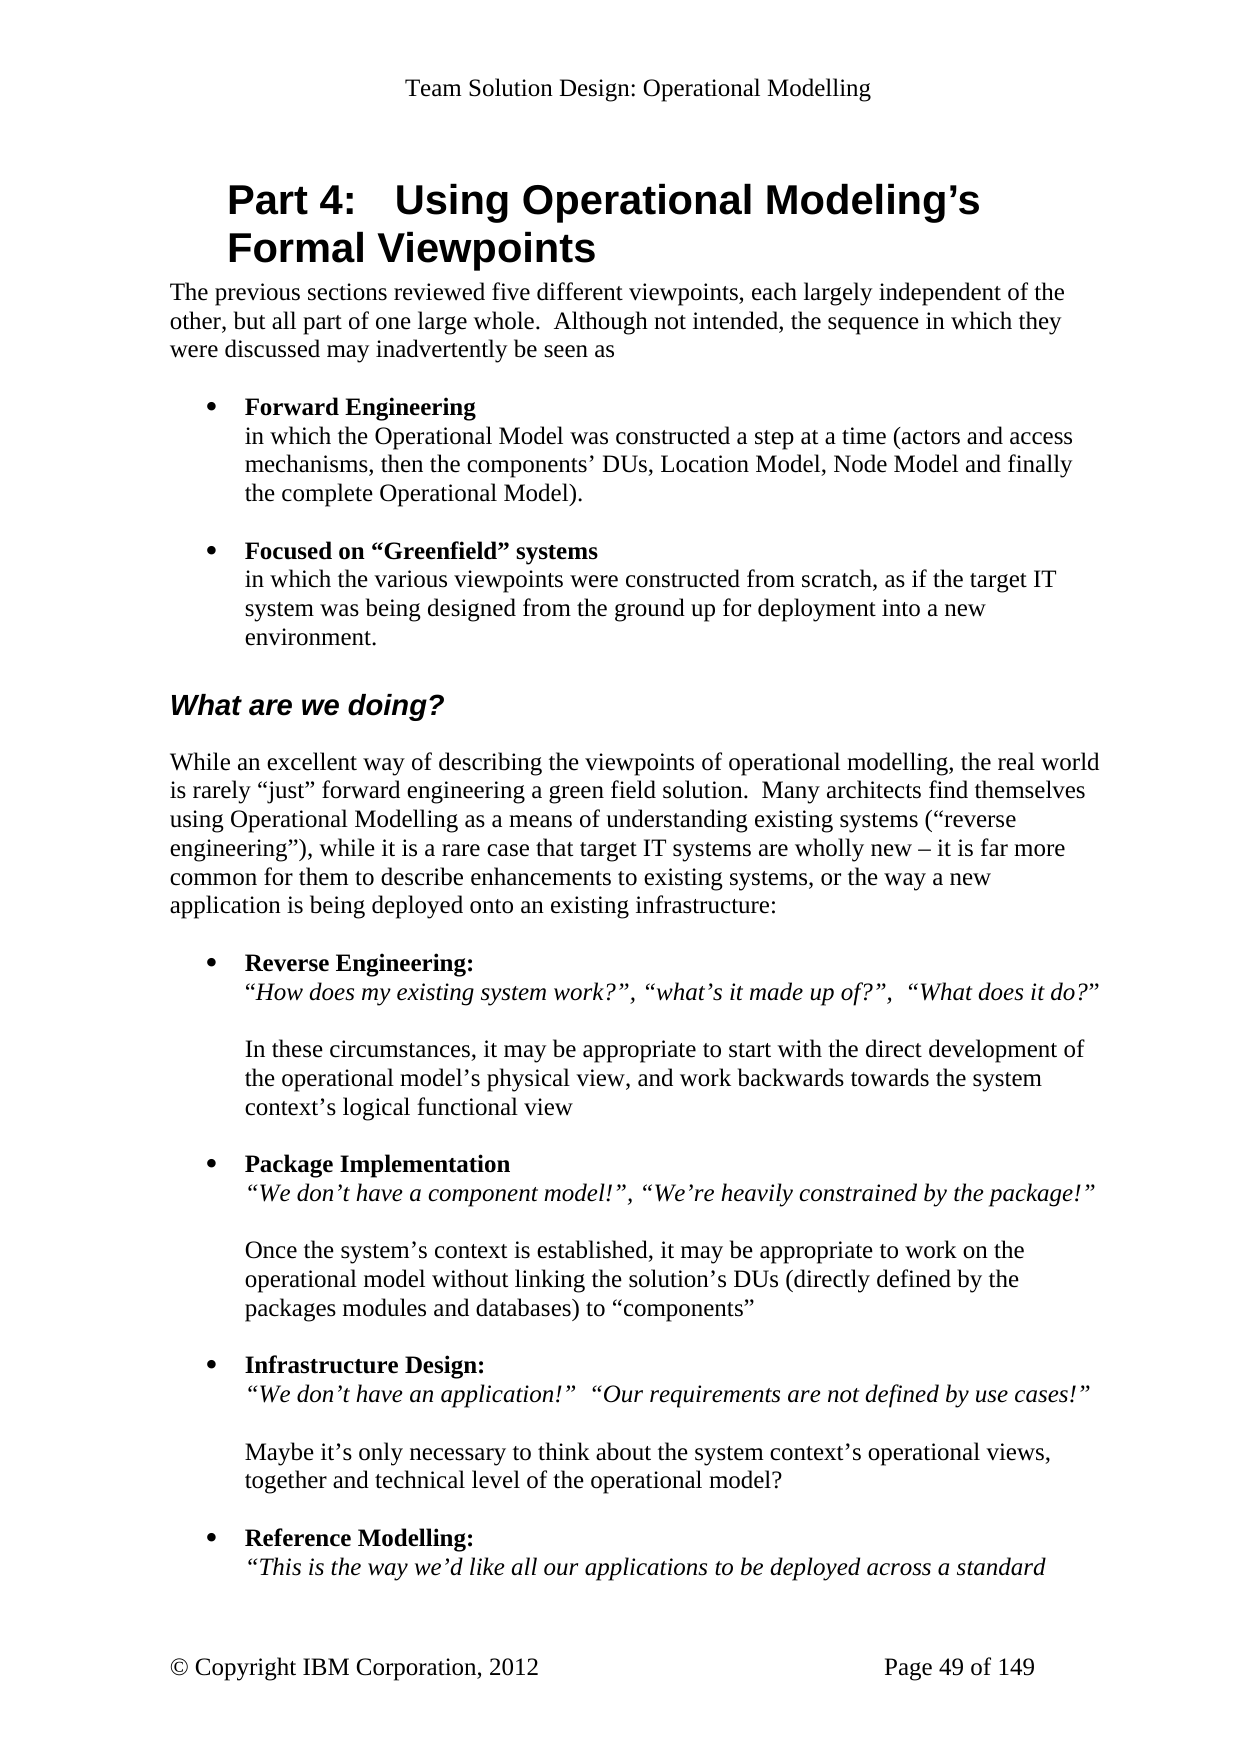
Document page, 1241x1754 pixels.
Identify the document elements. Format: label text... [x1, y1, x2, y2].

list Package Implementation “We don’t have a component model!”, “We’re heavily constrained by the package!” Once the system’s context is established, it may be appropriate to work on the operational model without linking the solution’s DUs (directly defined by the packages modules and databases) to “components” [207, 1149, 1107, 1351]
list Reverse Engineering: “How does my existing system work?”, “what’s it made up of?”, “What does it do?” In these circumstances, it may be appropriate to start with the direct development of the operational model’s physical view, and work backwards towards the system context’s logical functional view [207, 948, 1107, 1149]
list Focused on “Greenfield” systems in which the various viewpoints were constructed from scratch, as if the target IT system was being designed from the ground up for deployment into a new environment. [207, 536, 1107, 651]
subtitle What are we doing? [169, 688, 1107, 722]
list Reference Modelling: “This is the way we’d like all our applications to be deployed across a standard [207, 1523, 1107, 1581]
text The previous sections reviewed five different viewpoints, each largely independent of the other, but all part of one large whole. Although not intended, the sequence in which they were discussed may inadvertently be seen as [169, 277, 1107, 363]
text While an excellent way of describing the viewpoints of operational modelling, the real world is rarely “just” forward engineering a green field solution. Many architects find themselves using Operational Modelling as a means of understanding existing systems (“reverse engineering”), while it is a rare case that target IT systems are wholly new – it is far more common for them to describe enhancements to existing systems, or the way a new application is being deployed onto an existing infrastructure: [169, 747, 1107, 919]
subtitle Using Operational Modeling’s Formal Viewpoints [227, 175, 1107, 271]
list Forward Engineering in which the Operational Model was constructed a step at a time (actors and access mechanisms, then the components’ DUs, Location Model, Node Model and finally the complete Operational Model). [207, 392, 1107, 536]
list Infrastructure Design: “We don’t have an application!” “Our requirements are not defined by use cases!” Maybe it’s only necessary to think about the system context’s operational views, together and technical level of the operational model? [207, 1351, 1107, 1523]
